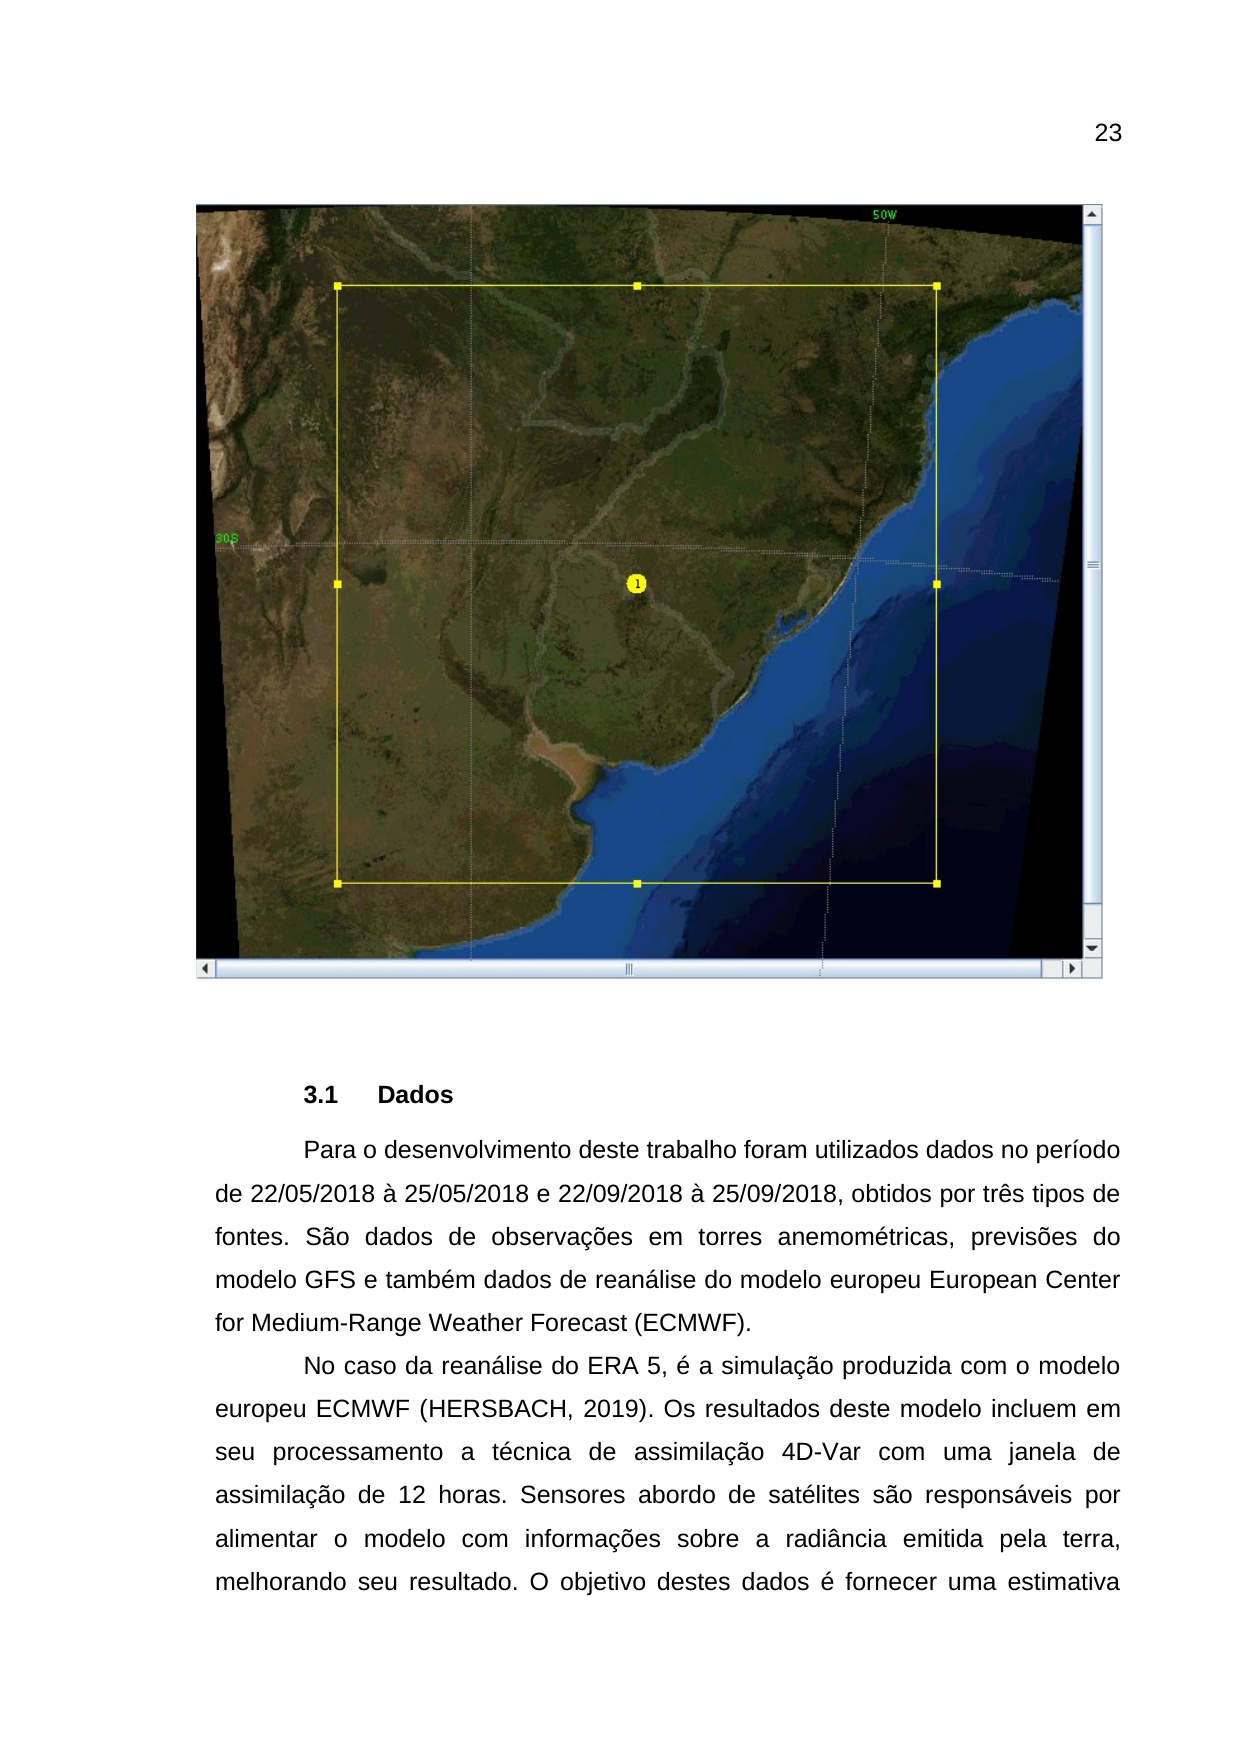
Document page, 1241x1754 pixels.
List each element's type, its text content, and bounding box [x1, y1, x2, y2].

subtitle Dados [215, 1080, 1122, 1108]
text Para o desenvolvimento deste trabalho foram utilizados dados no período de 22/05/2018 à 25/05/2018 e 22/09/2018 à 25/09/2018, obtidos por três tipos de fontes. São dados de observações em torres anemométricas, previsões do modelo GFS e também dados de reanálise do modelo europeu European Center for Medium-Range Weather Forecast (ECMWF). [215, 1135, 1122, 1337]
picture [196, 204, 1104, 980]
text No caso da reanálise do ERA 5, é a simulação produzida com o modelo europeu ECMWF (HERSBACH, 2019). Os resultados deste modelo incluem em seu processamento a técnica de assimilação 4D-Var com uma janela de assimilação de 12 horas. Sensores abordo de satélites são responsáveis por alimentar o modelo com informações sobre a radiância emitida pela terra, melhorando seu resultado. O objetivo destes dados é fornecer uma estimativa [215, 1351, 1122, 1595]
